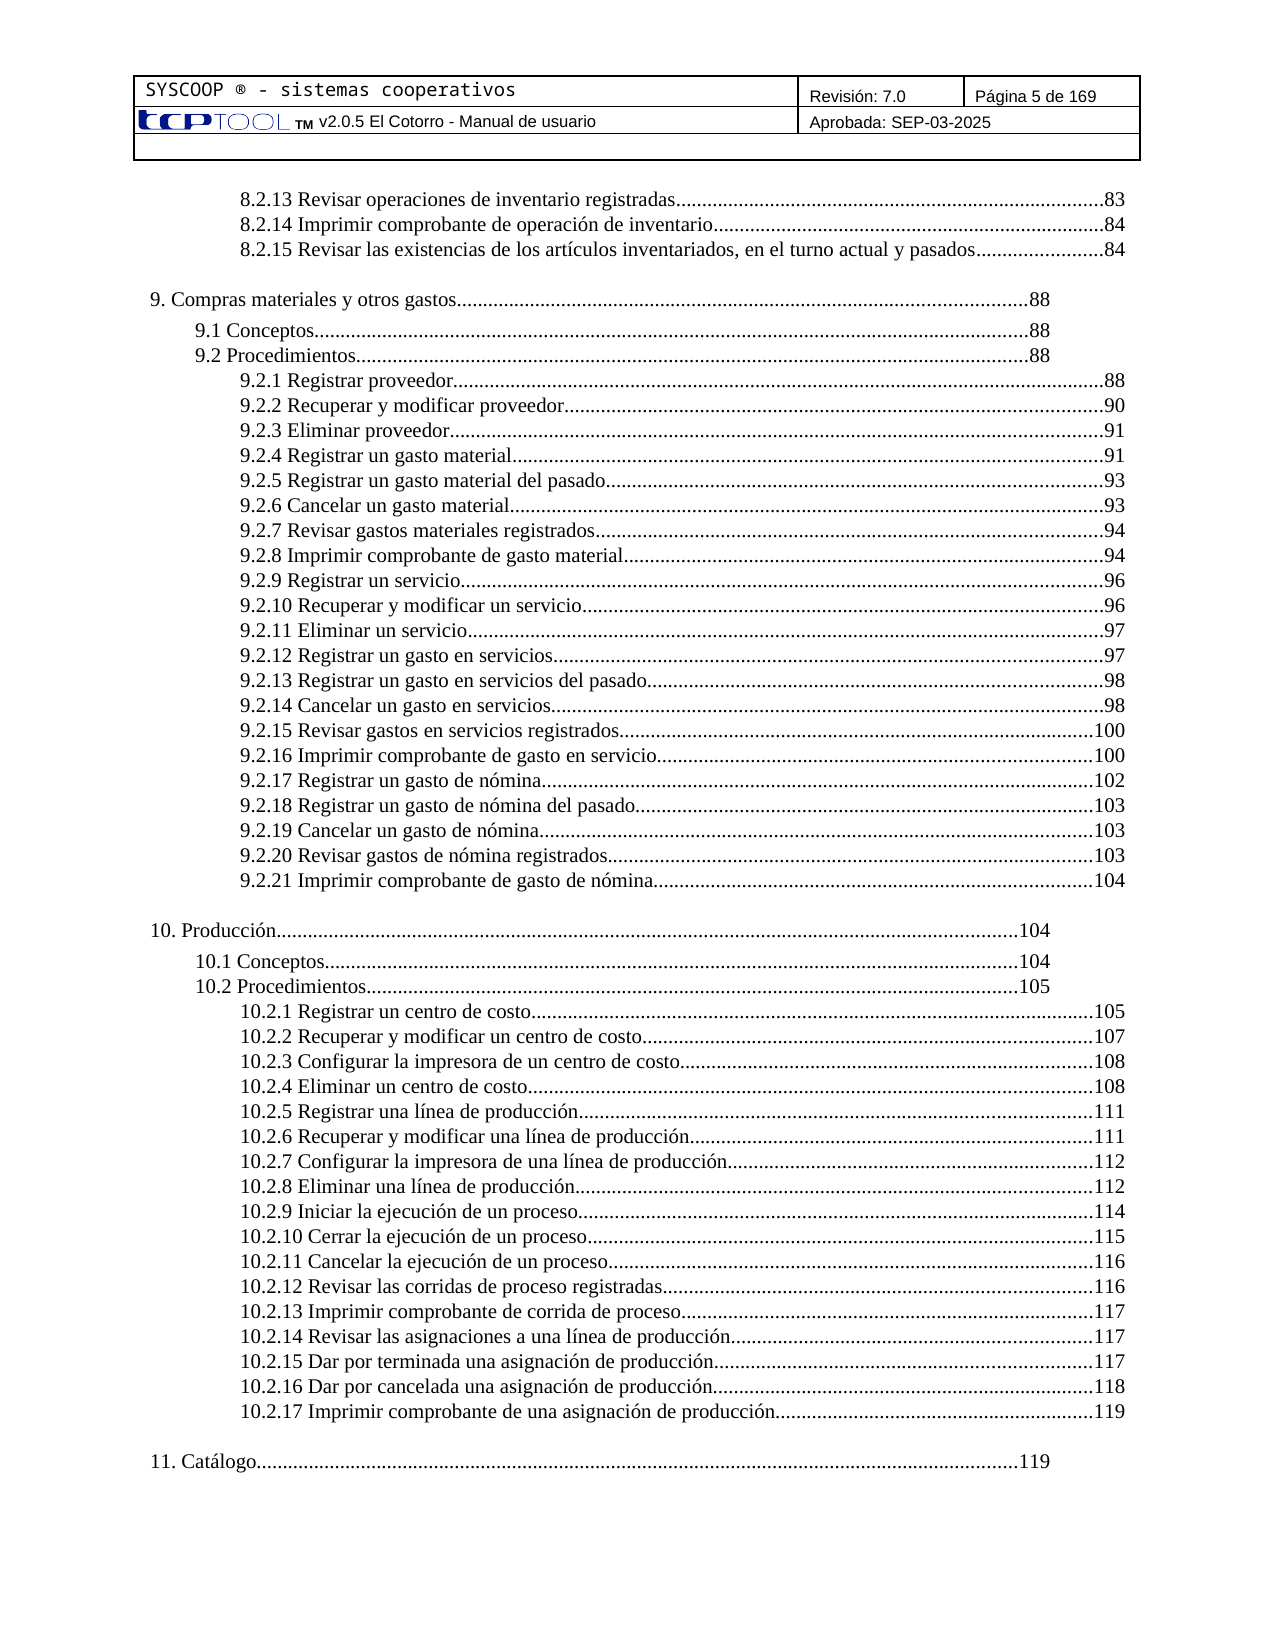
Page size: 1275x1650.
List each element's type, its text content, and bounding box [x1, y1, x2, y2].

text 9.2.14 Cancelar un gasto en servicios 98 [240, 692, 1125, 717]
text 9.2.19 Cancelar un gasto de nómina 103 [240, 817, 1125, 842]
text 10.2.12 Revisar las corridas de proceso registradas 116 [240, 1273, 1125, 1298]
text 9.2.6 Cancelar un gasto material 93 [240, 492, 1125, 517]
text 9.2.13 Registrar un gasto en servicios del pasado 98 [240, 667, 1125, 692]
text 10.1 Conceptos 104 [195, 948, 1050, 973]
text 9.2.20 Revisar gastos de nómina registrados 103 [240, 842, 1125, 867]
text 8.2.14 Imprimir comprobante de operación de inventario 84 [240, 211, 1125, 236]
text 9. Compras materiales y otros gastos 88 [150, 286, 1050, 311]
text 9.2.18 Registrar un gasto de nómina del pasado 103 [240, 792, 1125, 817]
text 10.2.17 Imprimir comprobante de una asignación de producción 119 [240, 1398, 1125, 1423]
text 8.2.15 Revisar las existencias de los artículos inventariados, en el turno actual y pasados 84 [240, 236, 1125, 261]
text 9.2.17 Registrar un gasto de nómina 102 [240, 767, 1125, 792]
text 9.2.10 Recuperar y modificar un servicio 96 [240, 592, 1125, 617]
text 10.2.13 Imprimir comprobante de corrida de proceso 117 [240, 1298, 1125, 1323]
text 10.2.7 Configurar la impresora de una línea de producción 112 [240, 1148, 1125, 1173]
text 9.1 Conceptos 88 [195, 317, 1050, 342]
text 10.2.9 Iniciar la ejecución de un proceso 114 [240, 1198, 1125, 1223]
text 10.2.5 Registrar una línea de producción 111 [240, 1098, 1125, 1123]
text 9.2.1 Registrar proveedor 88 [240, 367, 1125, 392]
text 9.2.5 Registrar un gasto material del pasado 93 [240, 467, 1125, 492]
text 9.2.11 Eliminar un servicio 97 [240, 617, 1125, 642]
text 10.2.8 Eliminar una línea de producción 112 [240, 1173, 1125, 1198]
text 10.2.4 Eliminar un centro de costo 108 [240, 1073, 1125, 1098]
text 9.2 Procedimientos 88 [195, 342, 1050, 367]
text 10.2.1 Registrar un centro de costo 105 [240, 998, 1125, 1023]
text 10.2.11 Cancelar la ejecución de un proceso 116 [240, 1248, 1125, 1273]
text 9.2.16 Imprimir comprobante de gasto en servicio 100 [240, 742, 1125, 767]
text 10.2.2 Recuperar y modificar un centro de costo 107 [240, 1023, 1125, 1048]
text 10.2.16 Dar por cancelada una asignación de producción 118 [240, 1373, 1125, 1398]
text 9.2.4 Registrar un gasto material 91 [240, 442, 1125, 467]
text 9.2.9 Registrar un servicio 96 [240, 567, 1125, 592]
text 9.2.7 Revisar gastos materiales registrados 94 [240, 517, 1125, 542]
text 9.2.12 Registrar un gasto en servicios 97 [240, 642, 1125, 667]
text 10.2.3 Configurar la impresora de un centro de costo 108 [240, 1048, 1125, 1073]
text 10.2.10 Cerrar la ejecución de un proceso 115 [240, 1223, 1125, 1248]
text 9.2.8 Imprimir comprobante de gasto material 94 [240, 542, 1125, 567]
text 8.2.13 Revisar operaciones de inventario registradas 83 [240, 186, 1125, 211]
text 9.2.3 Eliminar proveedor 91 [240, 417, 1125, 442]
text 10.2.14 Revisar las asignaciones a una línea de producción 117 [240, 1323, 1125, 1348]
text 10.2.15 Dar por terminada una asignación de producción 117 [240, 1348, 1125, 1373]
text 9.2.21 Imprimir comprobante de gasto de nómina 104 [240, 867, 1125, 892]
text 11. Catálogo 119 [150, 1448, 1050, 1473]
text 10. Producción 104 [150, 917, 1050, 942]
text 9.2.15 Revisar gastos en servicios registrados 100 [240, 717, 1125, 742]
picture [138, 110, 290, 130]
text 10.2.6 Recuperar y modificar una línea de producción 111 [240, 1123, 1125, 1148]
text 9.2.2 Recuperar y modificar proveedor 90 [240, 392, 1125, 417]
text 10.2 Procedimientos 105 [195, 973, 1050, 998]
